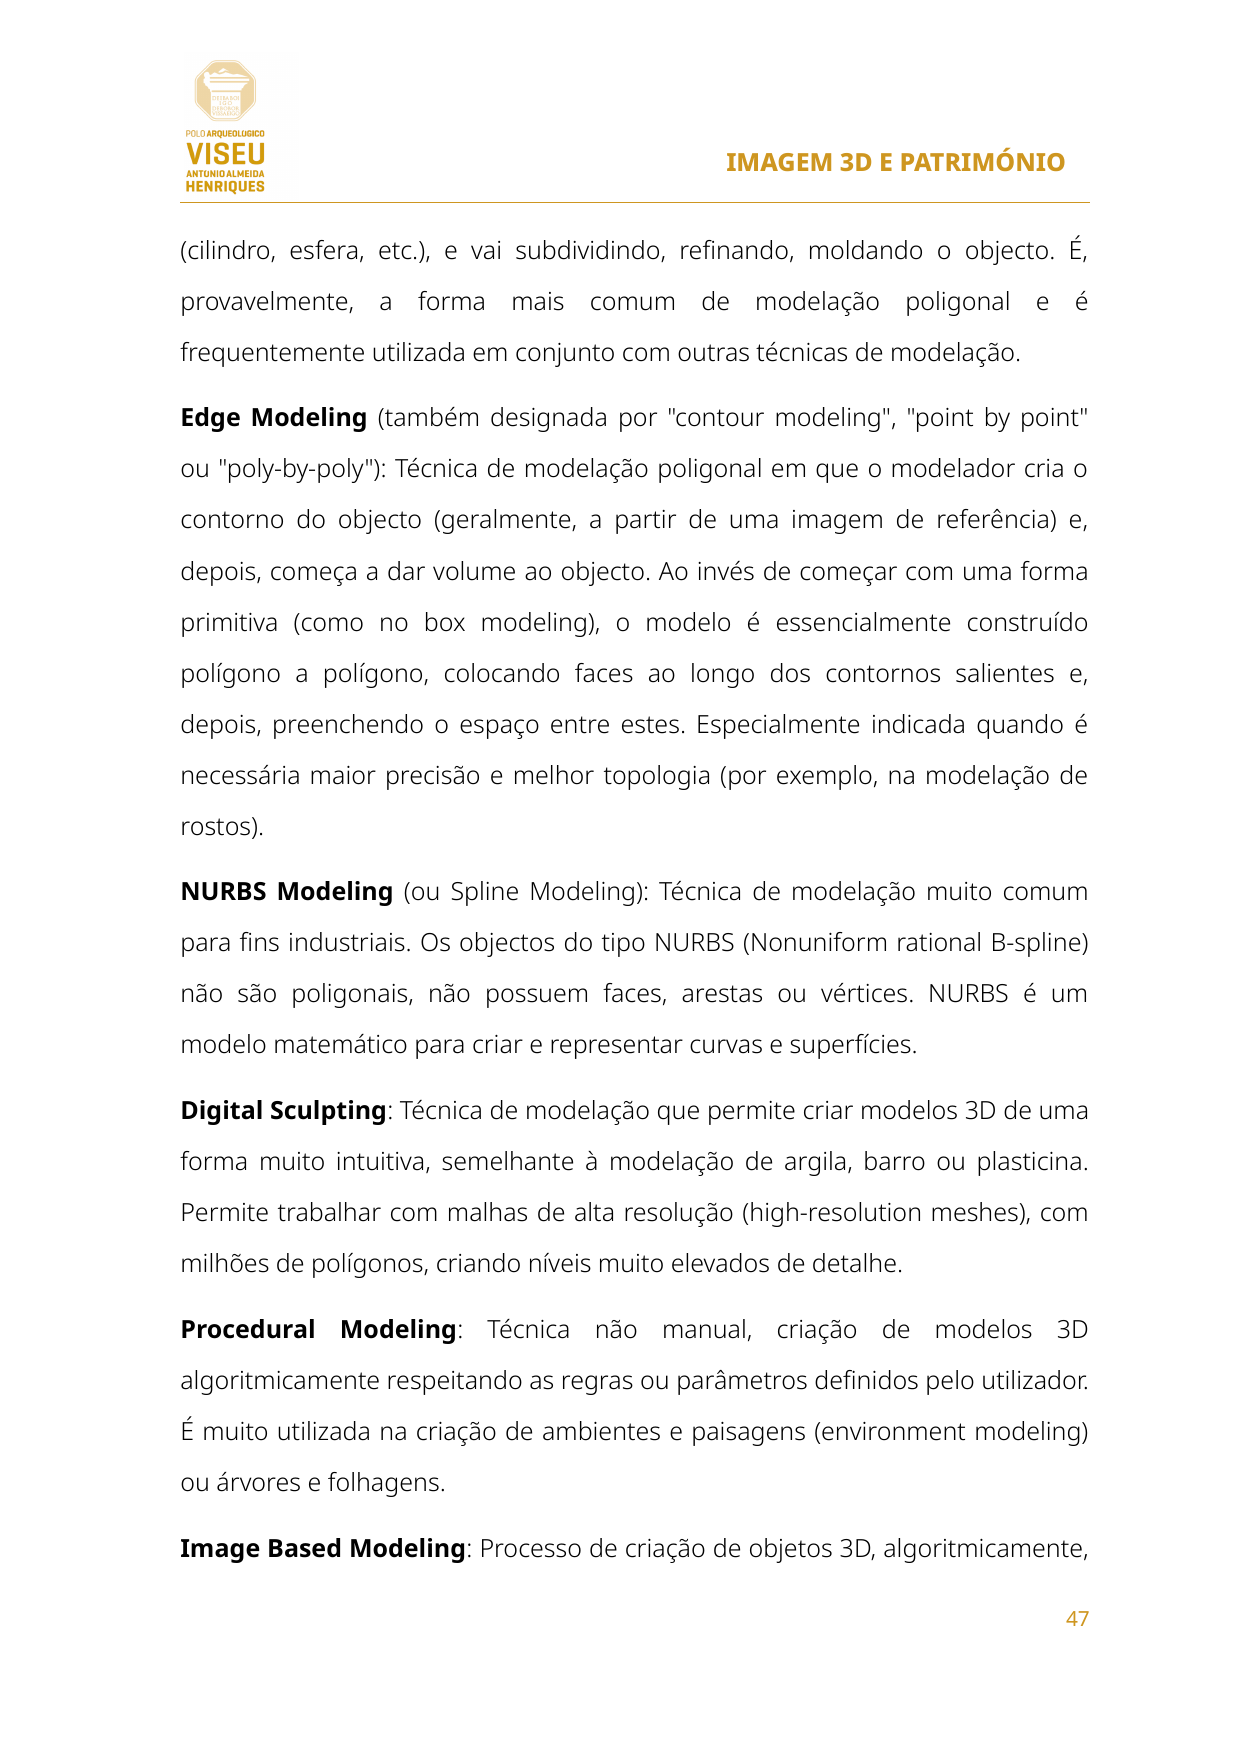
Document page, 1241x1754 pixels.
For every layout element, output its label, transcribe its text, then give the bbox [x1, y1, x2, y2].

text NURBS Modeling (ou Spline Modeling): Técnica de modelação muito comum para fins industriais. Os objectos do tipo NURBS (Nonuniform rational B-spline) não são poligonais, não possuem faces, arestas ou vértices. NURBS é um modelo matemático para criar e representar curvas e superfícies. [180, 874, 1090, 1061]
text Edge Modeling (também designada por "contour modeling", "point by point" ou "poly-by-poly"): Técnica de modelação poligonal em que o modelador cria o contorno do objecto (geralmente, a partir de uma imagem de referência) e, depois, começa a dar volume ao objecto. Ao invés de começar com uma forma primitiva (como no box modeling), o modelo é essencialmente construído polígono a polígono, colocando faces ao longo dos contornos salientes e, depois, preenchendo o espaço entre estes. Especialmente indicada quando é necessária maior precisão e melhor topologia (por exemplo, na modelação de rostos). [180, 400, 1090, 842]
text (cilindro, esfera, etc.), e vai subdividindo, refinando, moldando o objecto. É, provavelmente, a forma mais comum de modelação poligonal e é frequentemente utilizada em conjunto com outras técnicas de modelação. [180, 232, 1090, 368]
text Digital Sculpting: Técnica de modelação que permite criar modelos 3D de uma forma muito intuitiva, semelhante à modelação de argila, barro ou plasticina. Permite trabalhar com malhas de alta resolução (high-resolution meshes), com milhões de polígonos, criando níveis muito elevados de detalhe. [180, 1093, 1090, 1280]
picture [183, 52, 299, 201]
text Image Based Modeling: Processo de criação de objetos 3D, algoritmicamente, [180, 1530, 1090, 1564]
text Procedural Modeling: Técnica não manual, criação de modelos 3D algoritmicamente respeitando as regras ou parâmetros definidos pelo utilizador. É muito utilizada na criação de ambientes e paisagens (environment modeling) ou árvores e folhagens. [180, 1312, 1090, 1499]
